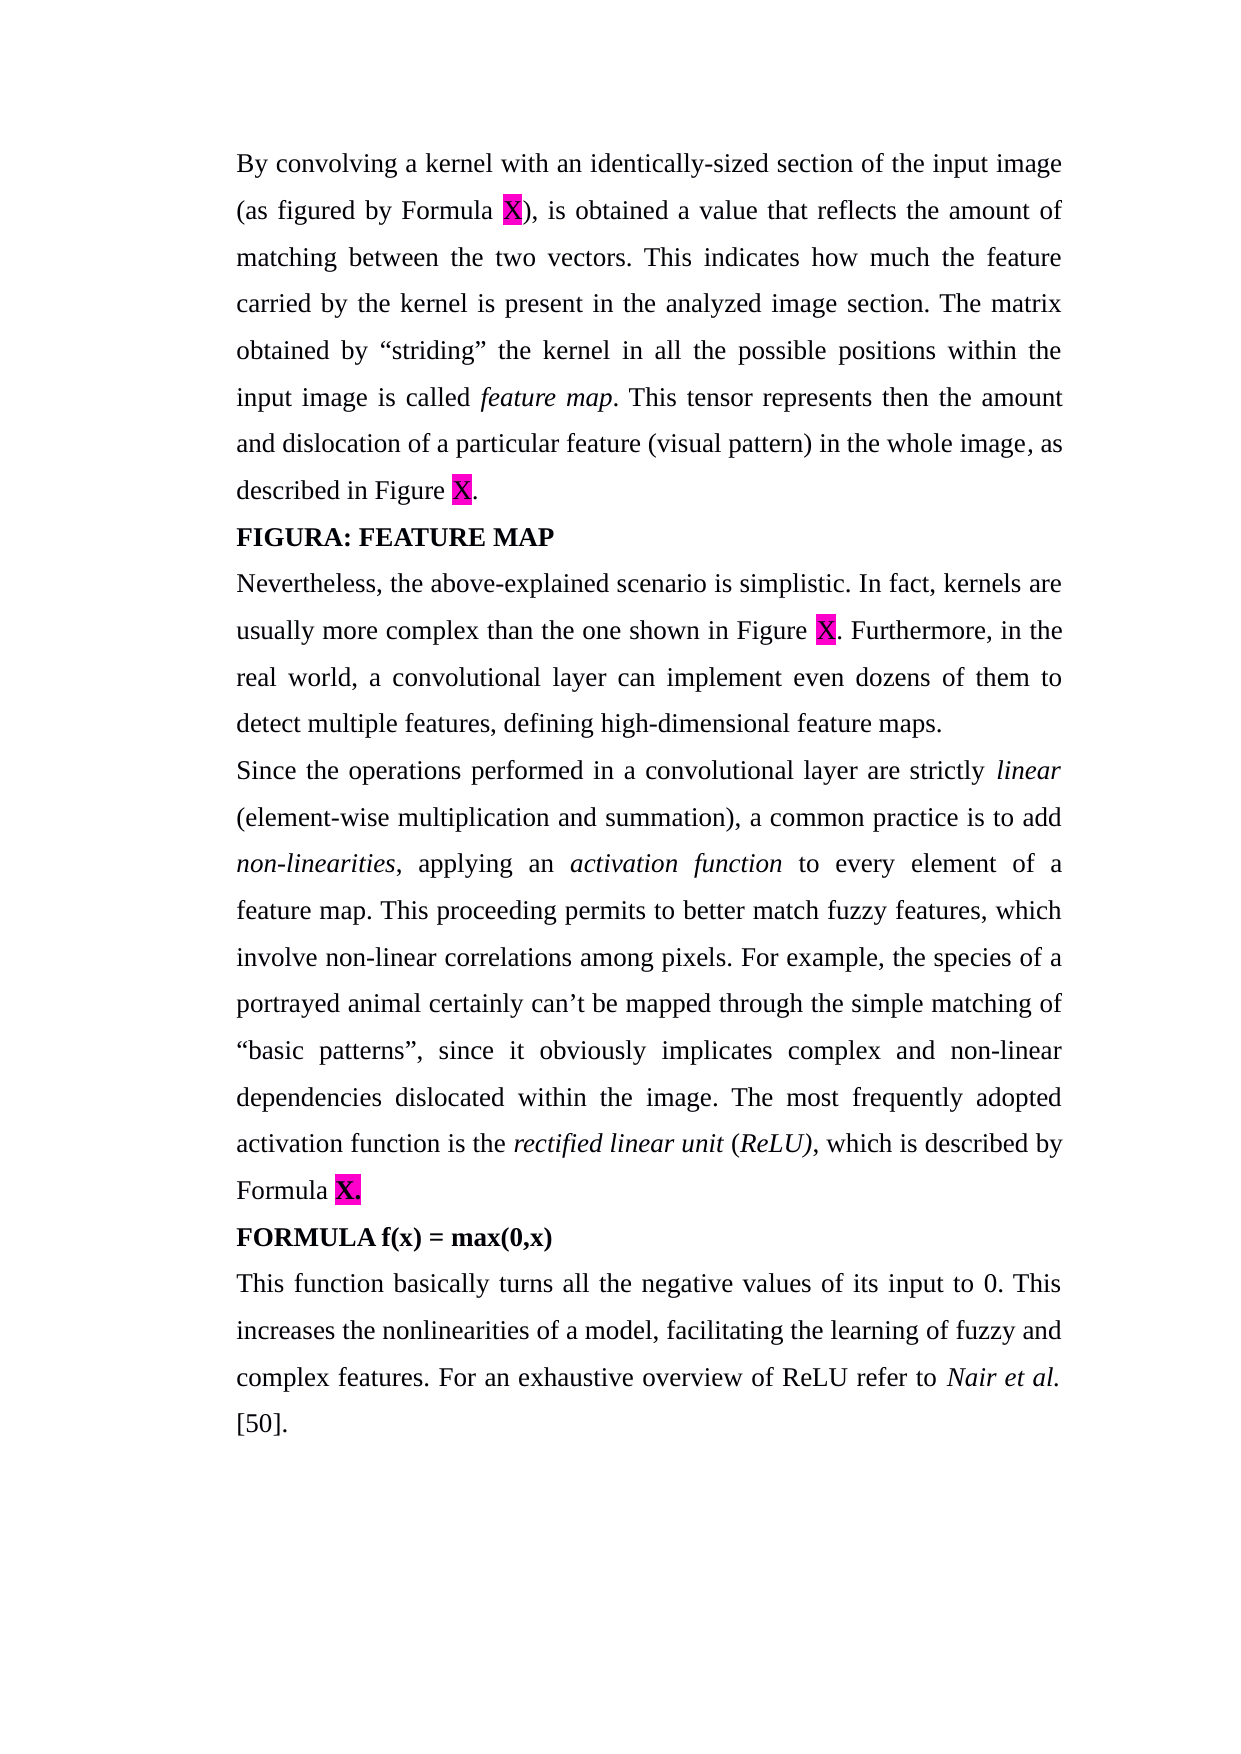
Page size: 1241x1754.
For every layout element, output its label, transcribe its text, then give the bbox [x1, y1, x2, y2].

text Nevertheless, the above-explained scenario is simplistic. In fact, kernels are usually more complex than the one shown in Figure X. Furthermore, in the real world, a convolutional layer can implement even dozens of them to detect multiple features, defining high-dimensional feature maps. [236, 568, 1063, 739]
text Since the operations performed in a convolutional layer are strictly linear (element-wise multiplication and summation), a common practice is to add non-linearities, applying an activation function to every element of a feature map. This proceeding permits to better match fuzzy features, which involve non-linear correlations among pixels. For example, the species of a portrayed animal certainly can’t be mapped through the simple matching of “basic patterns”, since it obviously implicates complex and non-linear dependencies dislocated within the image. The most frequently adopted activation function is the rectified linear unit (ReLU), which is described by Formula X. [236, 754, 1063, 1205]
text FIGURA: FEATURE MAP [236, 521, 1063, 552]
text FORMULA f(x) = max(0,x) [236, 1221, 1063, 1252]
text This function basically turns all the negative values of its input to 0. This increases the nonlinearities of a model, facilitating the learning of fuzzy and complex features. For an exhaustive overview of ReLU refer to Nair et al. [50]. [236, 1268, 1063, 1439]
text By convolving a kernel with an identically-sized section of the input image (as figured by Formula X), is obtained a value that reflects the amount of matching between the two vectors. This indicates how much the feature carried by the kernel is present in the analyzed image section. The matrix obtained by “striding” the kernel in all the possible positions within the input image is called feature map. This tensor represents then the amount and dislocation of a particular feature (visual pattern) in the whole image, as described in Figure X. [236, 148, 1063, 505]
